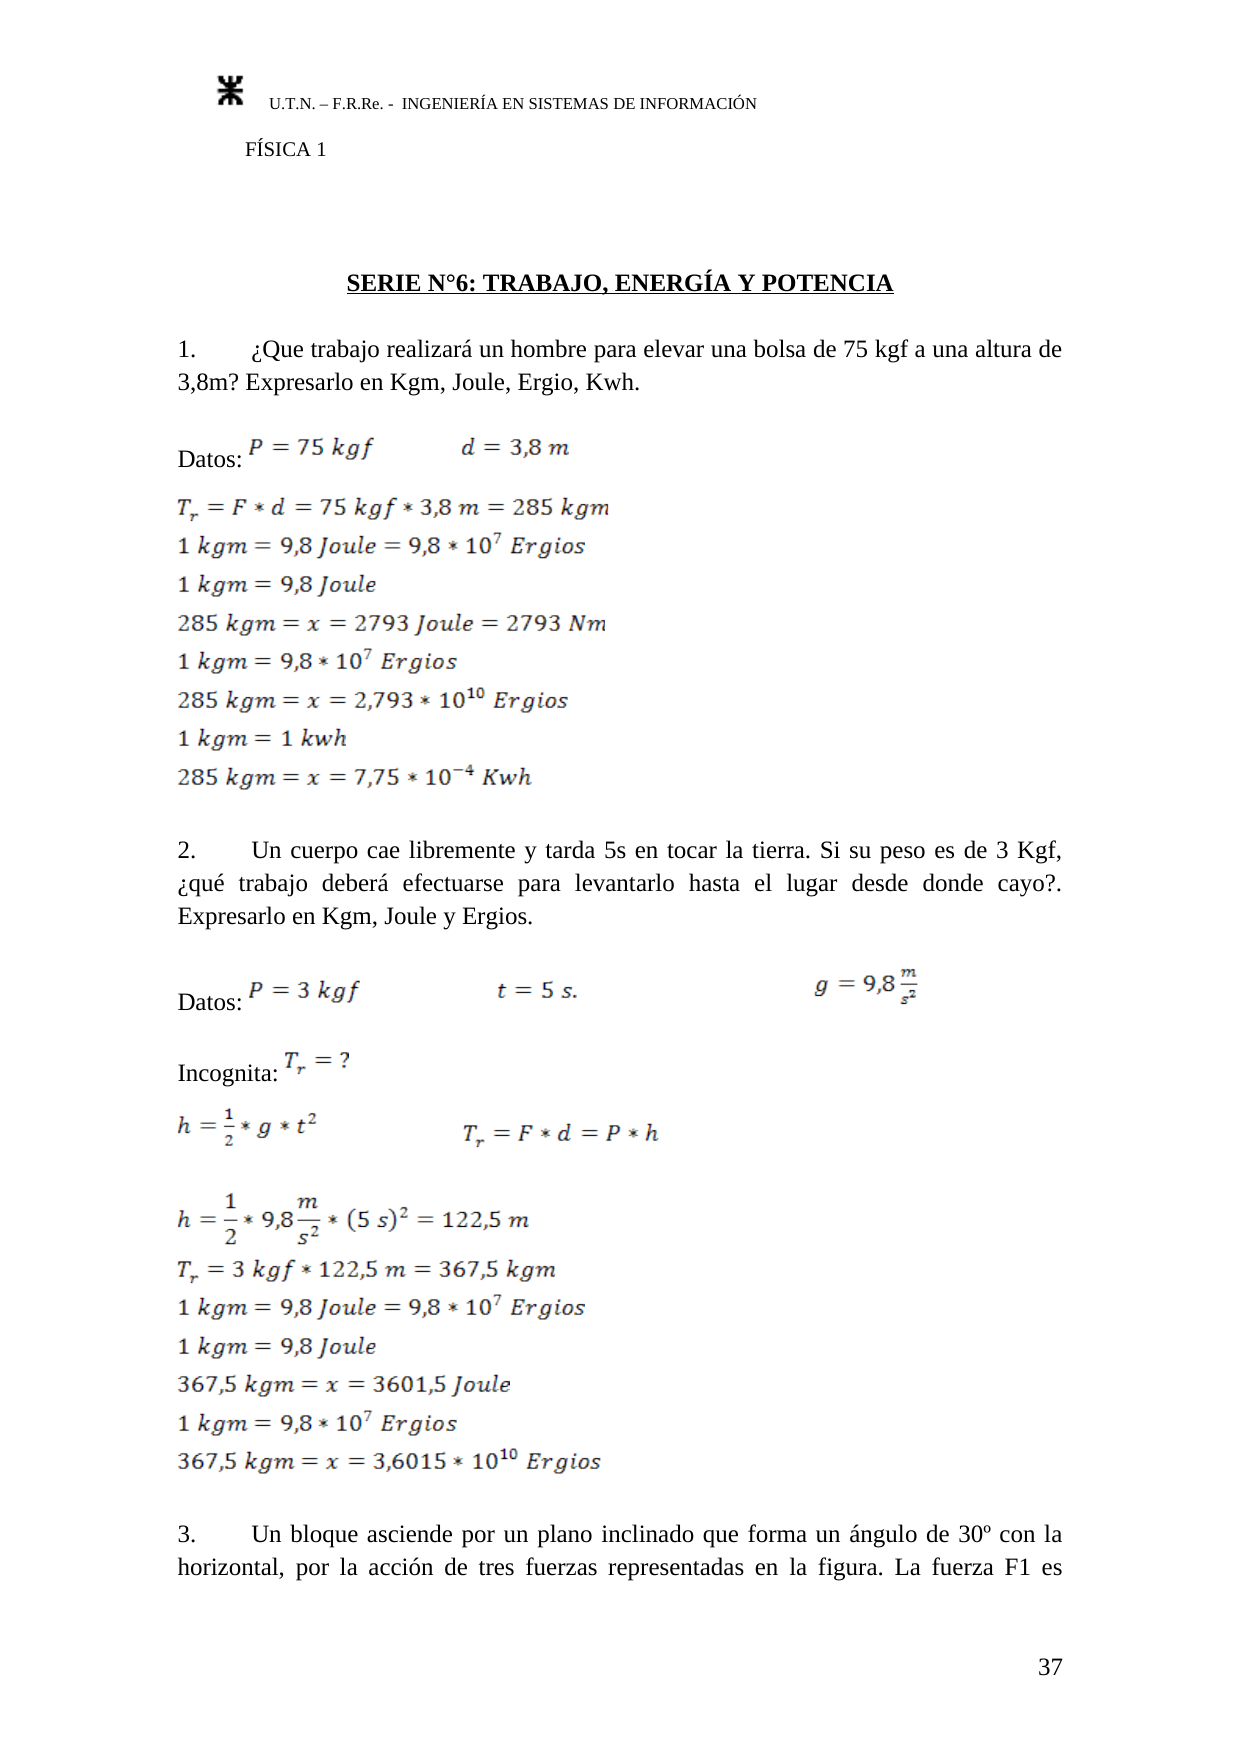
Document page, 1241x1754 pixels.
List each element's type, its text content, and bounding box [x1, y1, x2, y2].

picture [497, 976, 577, 1011]
picture [177, 1255, 556, 1290]
text 2. Un cuerpo cae libremente y tarda 5s en tocar la tierra. Si su peso es de 3 Kgf, ¿qué trabajo deberá efectuarse para levantarlo hasta el lugar desde donde cayo?. Expresarlo en Kgm, Joule y Ergios. [177, 835, 1063, 929]
picture [177, 1409, 457, 1444]
picture [177, 532, 585, 567]
text 3. Un bloque asciende por un plano inclinado que forma un ángulo de 30º con la horizontal, por la acción de tres fuerzas representadas en la figura. La fuerza F1 es [177, 1519, 1063, 1581]
picture [177, 686, 568, 721]
picture [177, 1190, 529, 1251]
picture [177, 1447, 601, 1482]
picture [177, 609, 605, 644]
picture [463, 1119, 659, 1154]
picture [177, 570, 376, 605]
picture [177, 1332, 376, 1367]
text Incognita: [177, 1047, 1063, 1101]
picture [177, 493, 609, 528]
text SERIE N°6: TRABAJO, ENERGÍA Y POTENCIA [177, 268, 1063, 297]
picture [177, 1107, 320, 1154]
picture [248, 433, 374, 468]
picture [177, 1370, 510, 1405]
text Datos: [177, 967, 1063, 1039]
picture [177, 724, 346, 759]
picture [177, 763, 532, 798]
picture [177, 1293, 585, 1328]
picture [177, 647, 457, 682]
text 1. ¿Que trabajo realizará un hombre para elevar una bolsa de 75 kgf a una altura de 3,8m? Expresarlo en Kgm, Joule, Ergio, Kwh. [177, 334, 1063, 396]
picture [285, 1046, 349, 1081]
text Datos: [177, 433, 1063, 487]
picture [461, 433, 569, 468]
picture [248, 976, 360, 1011]
picture [814, 967, 918, 1011]
